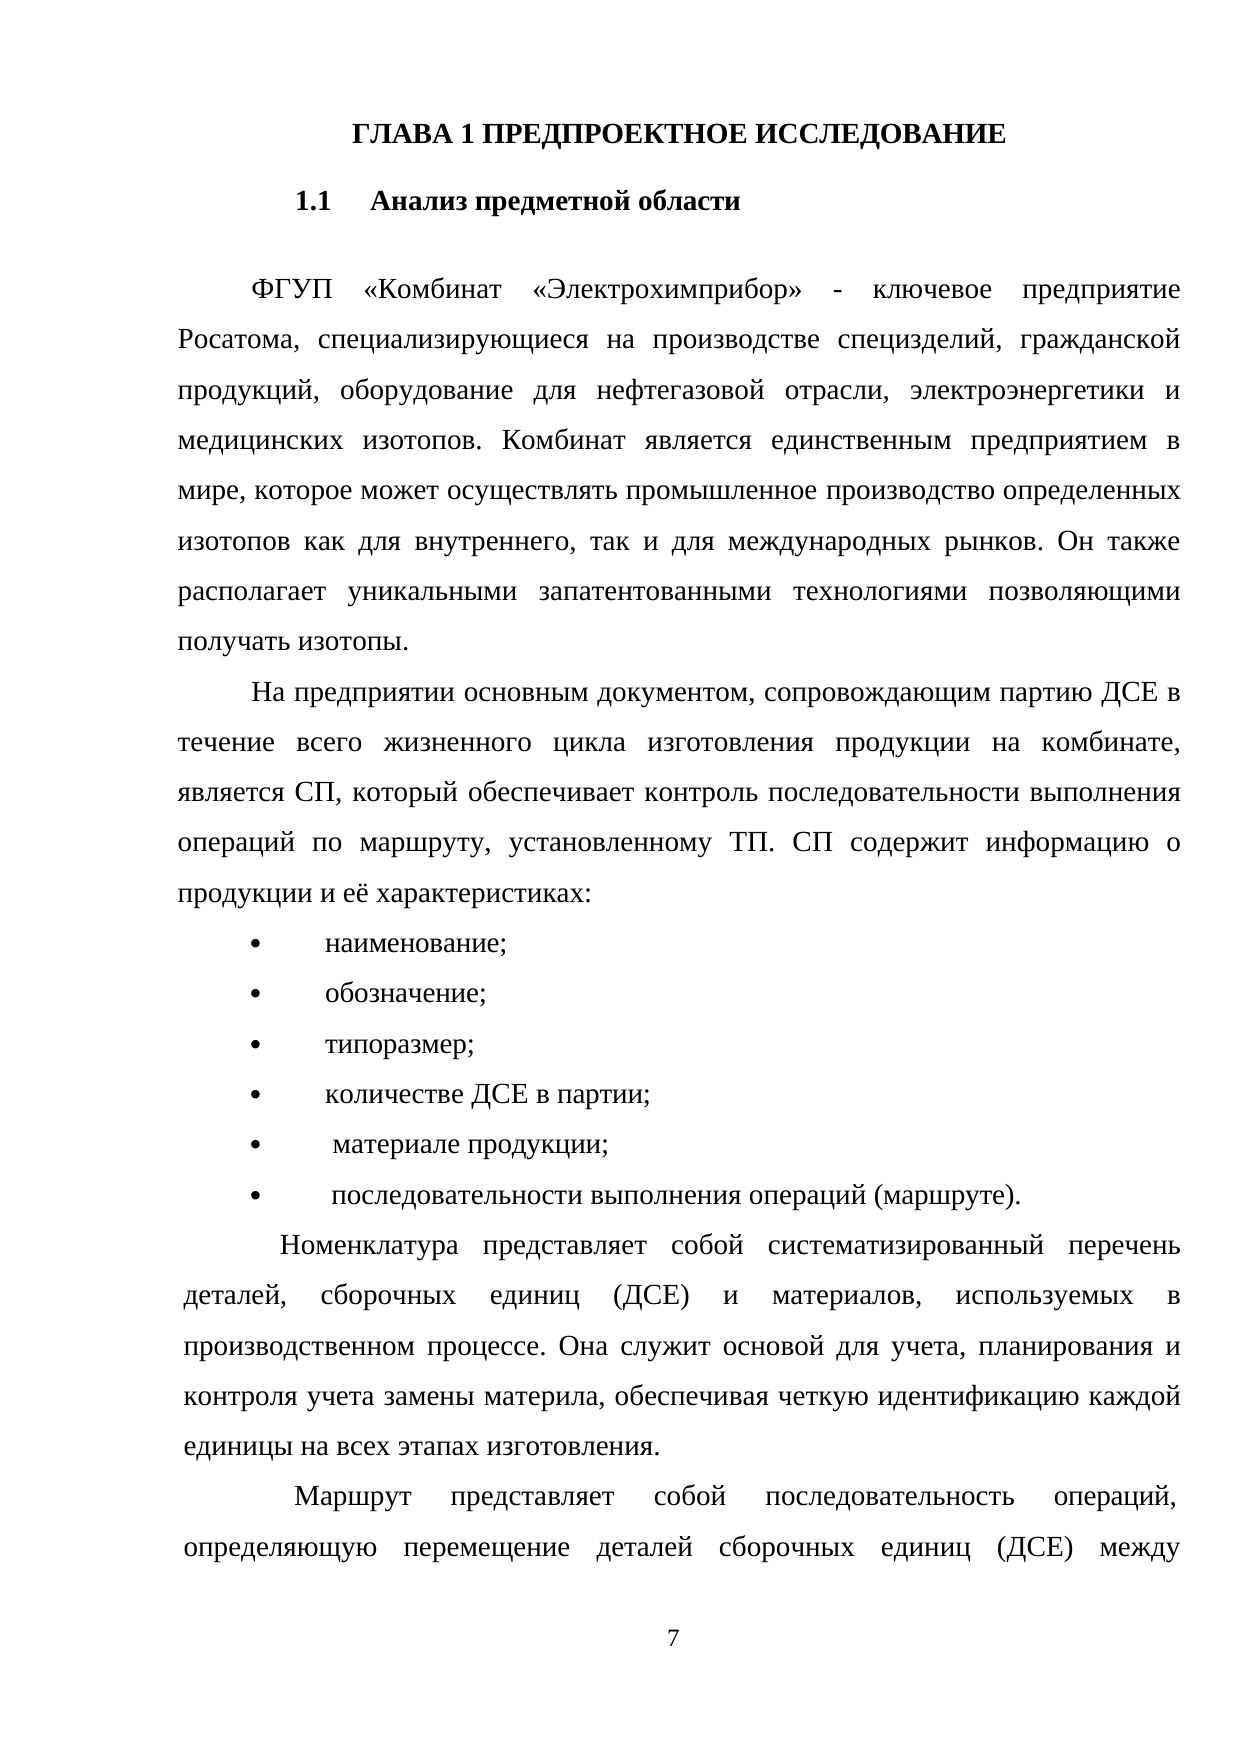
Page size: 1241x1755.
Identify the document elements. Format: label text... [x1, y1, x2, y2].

subtitle Анализ предметной области [295, 183, 1241, 217]
text Маршрут представляет собой последовательность операций, [183, 1479, 1241, 1512]
text Номенклатура представляет собой систематизированный перечень деталей, сборочных единиц (ДСЕ) и материалов, используемых в производственном процессе. Она служит основой для учета, планирования и контроля учета замены материла, обеспечивая четкую идентификацию каждой единицы на всех этапах изготовления. [183, 1227, 1182, 1462]
text определяющую перемещение деталей сборочных единиц (ДСЕ) между [183, 1513, 1181, 1563]
list обозначение; [251, 976, 1241, 1009]
list материале продукции; [251, 1127, 1241, 1160]
subtitle ГЛАВА 1 ПРЕДПРОЕКТНОЕ ИССЛЕДОВАНИЕ [192, 116, 1167, 150]
text На предприятии основным документом, сопровождающим партию ДСЕ в течение всего жизненного цикла изготовления продукции на комбинате, является СП, который обеспечивает контроль последовательности выполнения операций по маршруту, установленному ТП. СП содержит информацию о продукции и её характеристиках: [177, 674, 1182, 908]
list последовательности выполнения операций (маршруте). [251, 1177, 1241, 1210]
list типоразмер; [251, 1026, 1241, 1059]
list наименование; [251, 925, 1241, 959]
text ФГУП «Комбинат «Электрохимприбор» - ключевое предприятие Росатома, специализирующиеся на производстве специзделий, гражданской продукций, оборудование для нефтегазовой отрасли, электроэнергетики и медицинских изотопов. Комбинат является единственным предприятием в мире, которое может осуществлять промышленное производство определенных изотопов как для внутреннего, так и для международных рынков. Он также располагает уникальными запатентованными технологиями позволяющими получать изотопы. [177, 271, 1181, 657]
list количестве ДСЕ в партии; [251, 1076, 1241, 1110]
